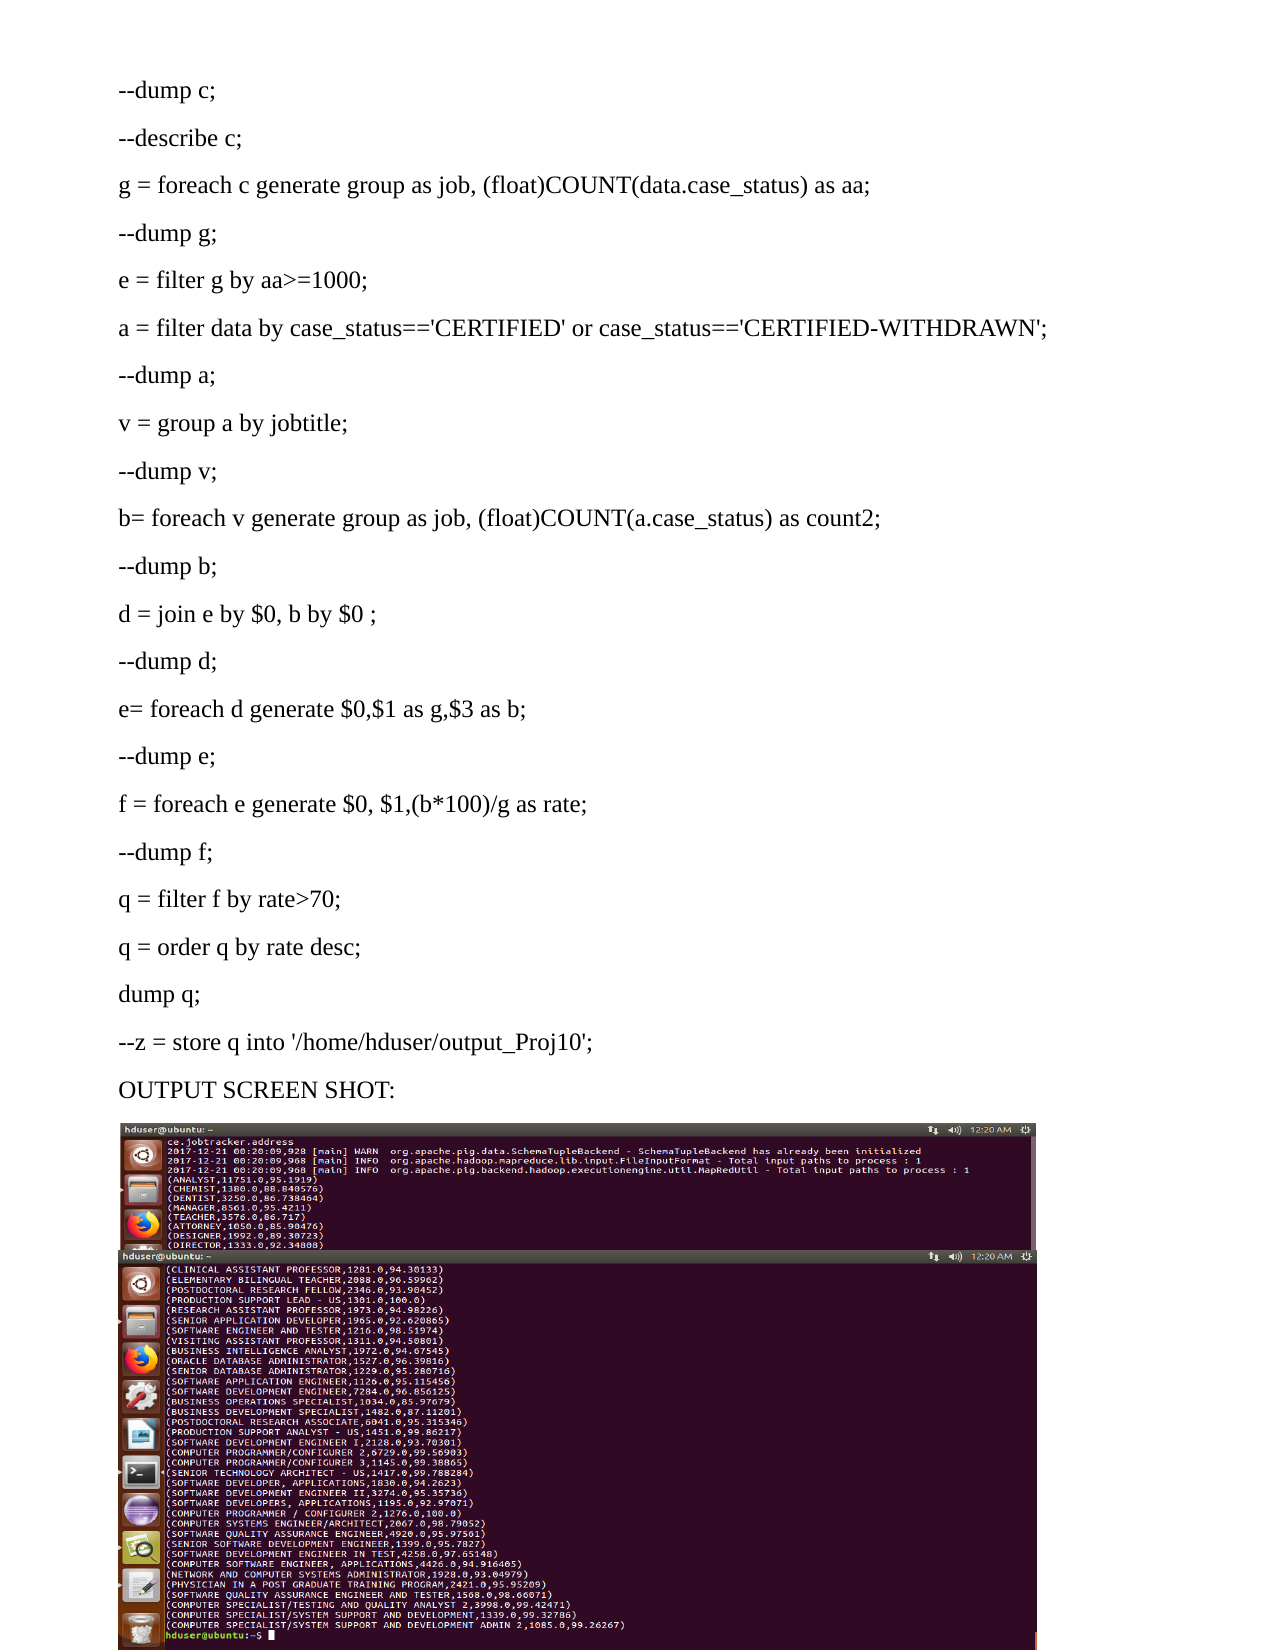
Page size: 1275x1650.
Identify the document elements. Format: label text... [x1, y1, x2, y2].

text e= foreach d generate $0,$1 as g,$3 as b; [118, 694, 1157, 723]
text --dump f; [118, 837, 1157, 865]
text q = filter f by rate>70; [118, 884, 1157, 913]
text --dump a; [118, 361, 1157, 389]
text --dump d; [118, 646, 1157, 675]
text dump q; [118, 979, 1157, 1008]
text --dump b; [118, 551, 1157, 580]
text --dump c; [118, 75, 1157, 104]
text --dump g; [118, 218, 1157, 247]
text OUTPUT SCREEN SHOT: [118, 1075, 1157, 1103]
text g = foreach c generate group as job, (float)COUNT(data.case_status) as aa; [118, 170, 1157, 199]
text d = join e by $0, b by $0 ; [118, 599, 1157, 627]
text e = filter g by aa>=1000; [118, 265, 1157, 294]
text b= foreach v generate group as job, (float)COUNT(a.case_status) as count2; [118, 503, 1157, 532]
text --z = store q into '/home/hduser/output_Proj10'; [118, 1027, 1157, 1056]
text --dump v; [118, 456, 1157, 484]
text q = order q by rate desc; [118, 932, 1157, 961]
text a = filter data by case_status=='CERTIFIED' or case_status=='CERTIFIED-WITHDRAWN'; [118, 313, 1157, 342]
text v = group a by jobtitle; [118, 408, 1157, 437]
text f = foreach e generate $0, $1,(b*100)/g as rate; [118, 789, 1157, 818]
text --dump e; [118, 741, 1157, 770]
text --describe c; [118, 123, 1157, 151]
